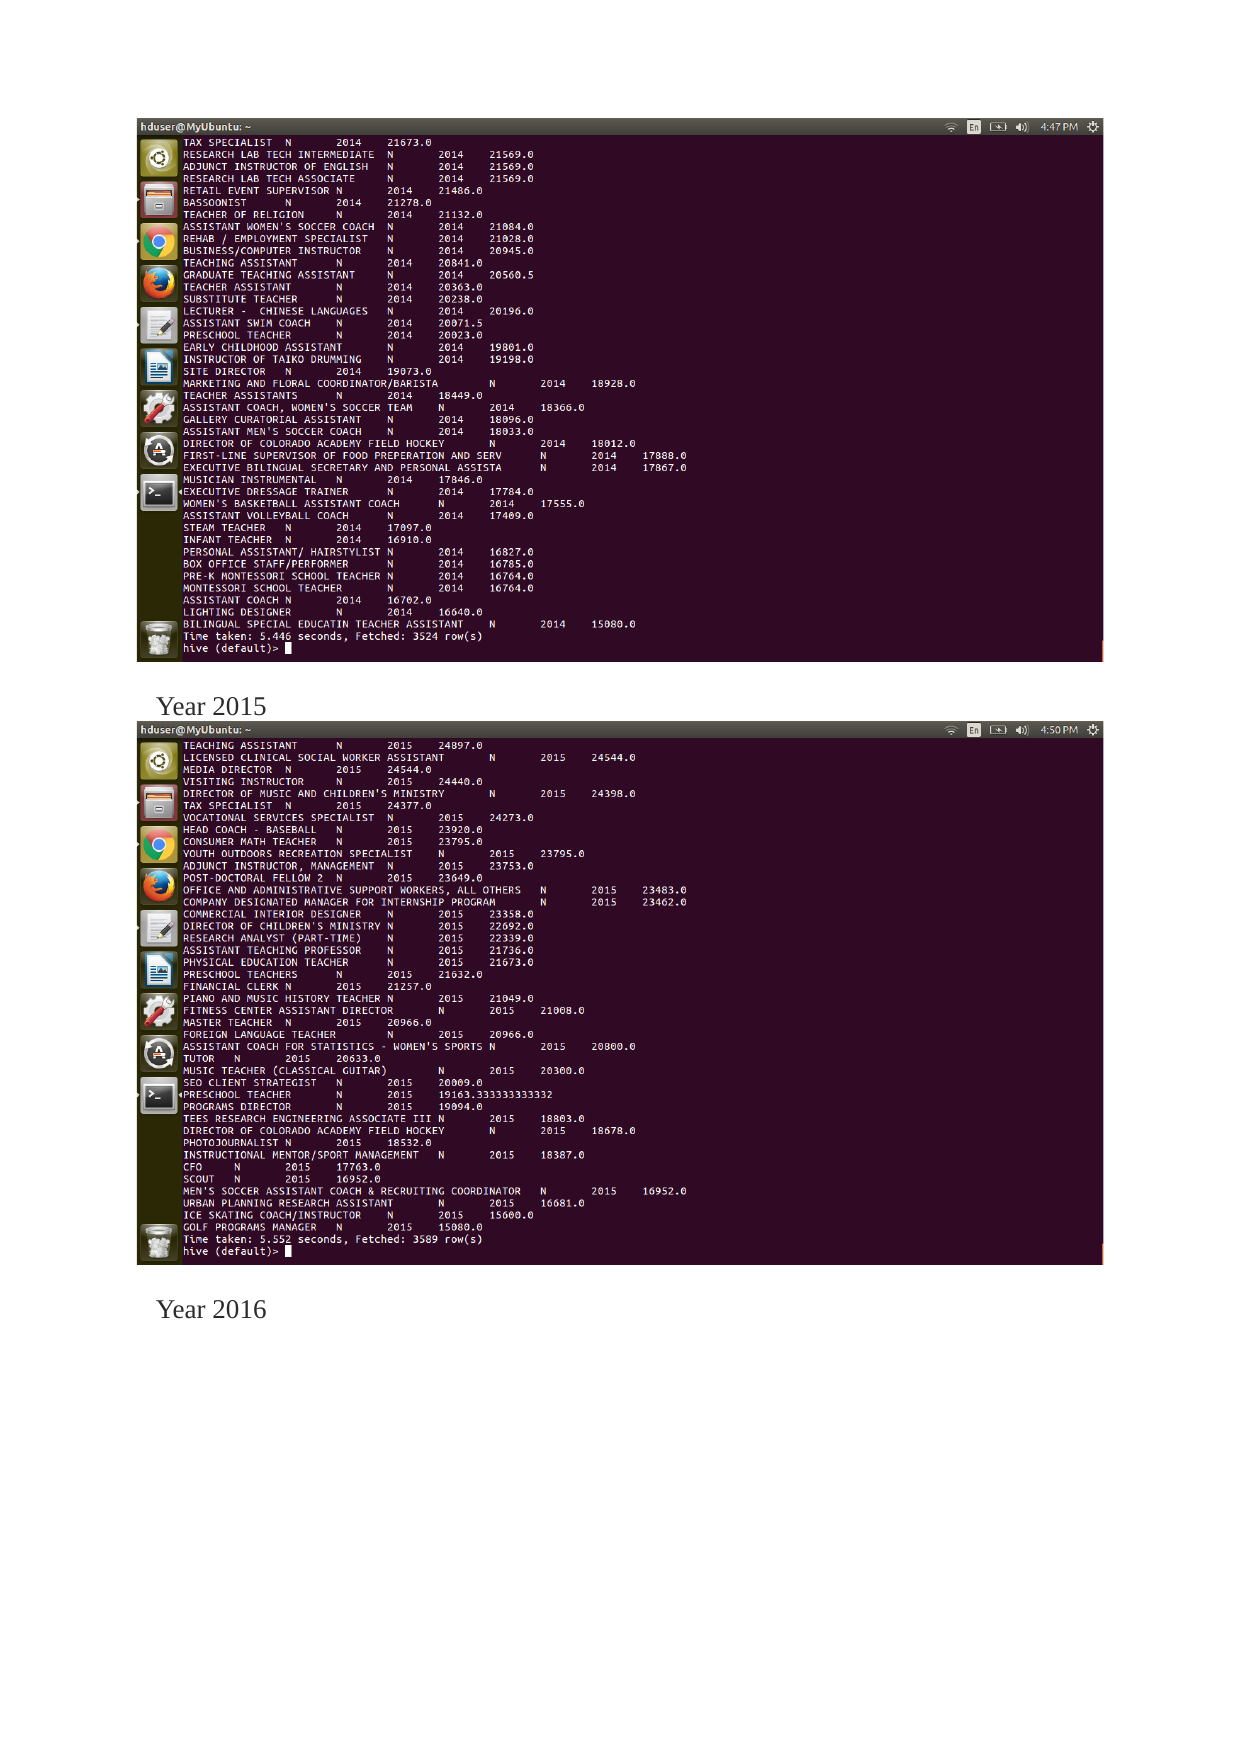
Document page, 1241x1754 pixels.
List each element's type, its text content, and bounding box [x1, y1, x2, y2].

picture [136, 721, 1104, 1265]
text Year 2016 [156, 1293, 1122, 1324]
text Year 2015 [156, 690, 1122, 721]
picture [136, 118, 1104, 662]
